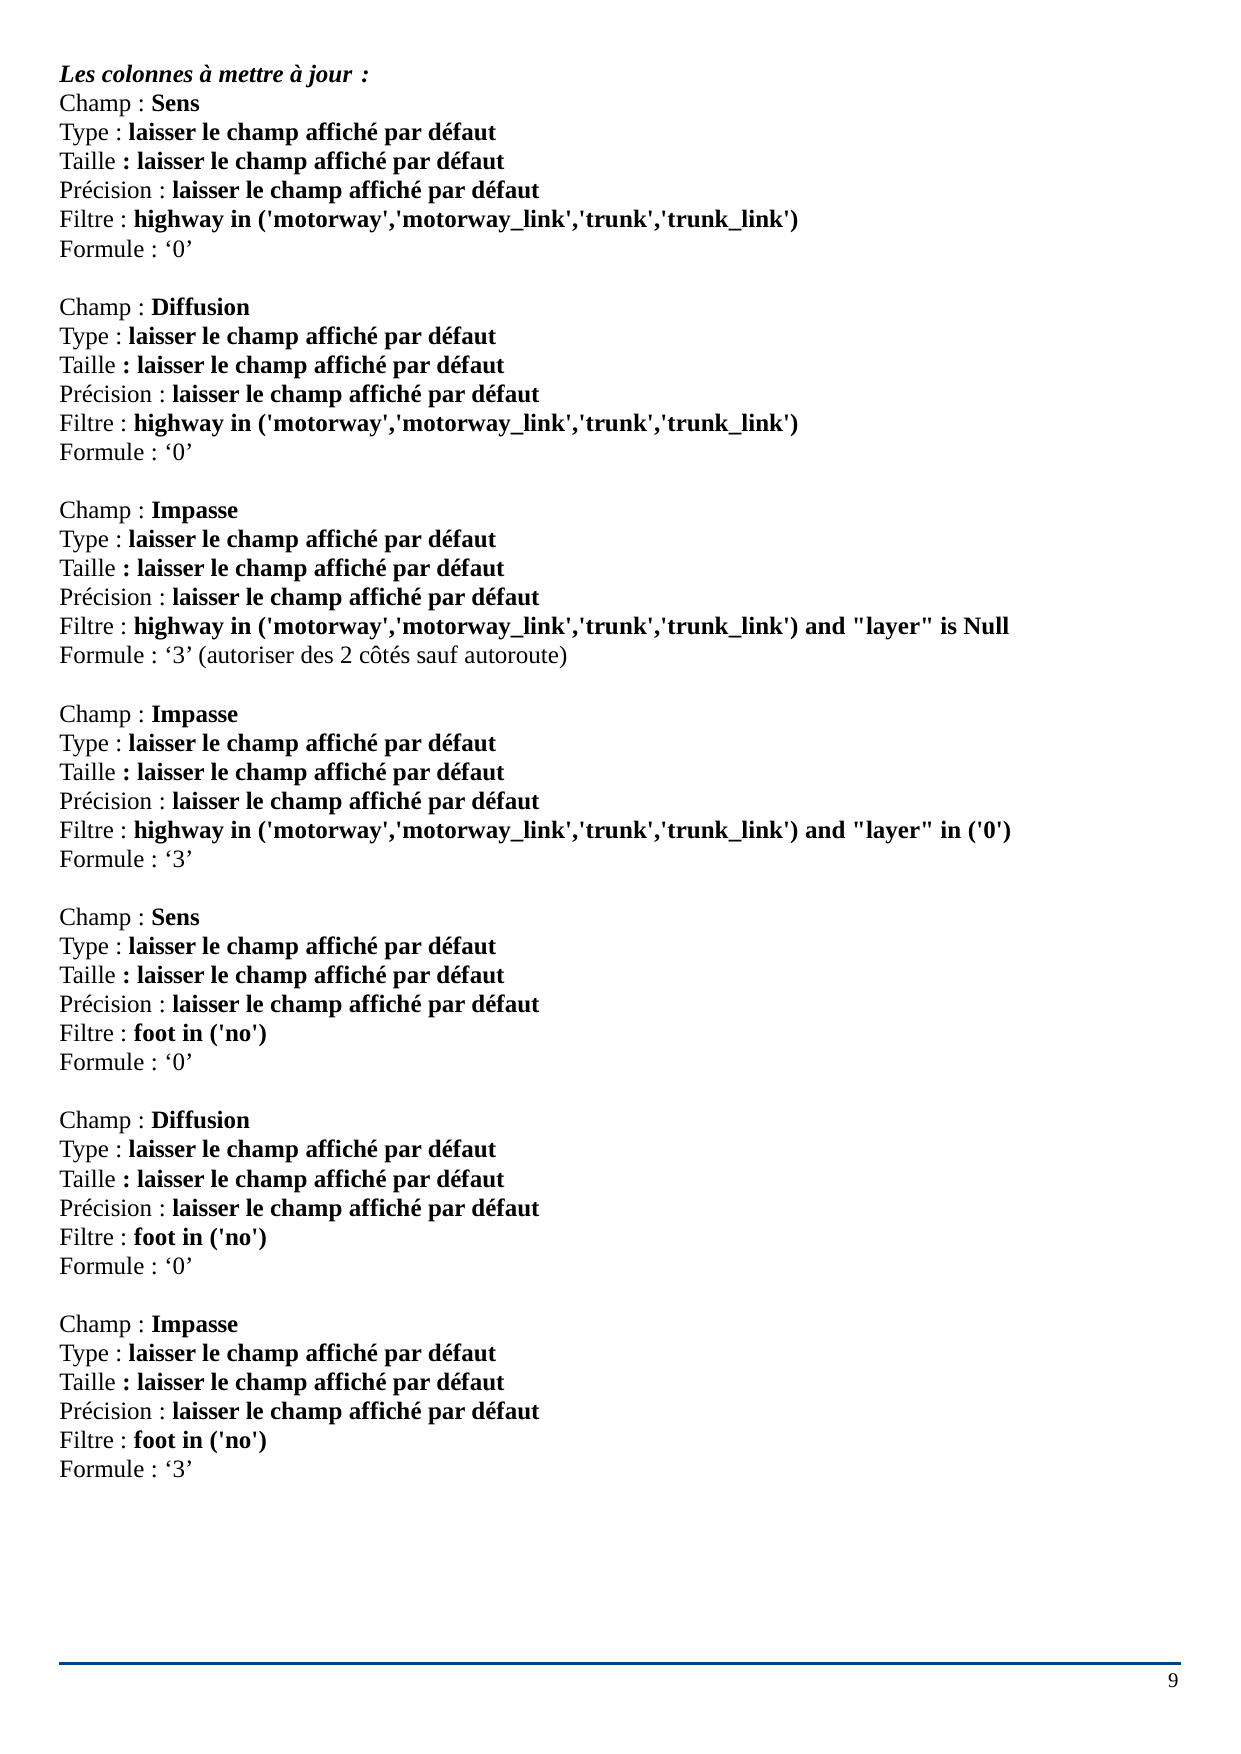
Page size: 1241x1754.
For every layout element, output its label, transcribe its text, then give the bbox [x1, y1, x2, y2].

text Type : laisser le champ affiché par défaut [59, 321, 1181, 350]
text Filtre : highway in ('motorway','motorway_link','trunk','trunk_link') [59, 204, 1181, 233]
text Précision : laisser le champ affiché par défaut [59, 786, 1181, 815]
text Champ : Impasse [59, 495, 1181, 524]
text Filtre : foot in ('no') [59, 1425, 1181, 1454]
text Précision : laisser le champ affiché par défaut [59, 1192, 1181, 1222]
text Filtre : foot in ('no') [59, 1222, 1181, 1251]
text Champ : Diffusion [59, 292, 1181, 321]
text Filtre : highway in ('motorway','motorway_link','trunk','trunk_link') and "layer" is Null [59, 611, 1181, 640]
text Taille : laisser le champ affiché par défaut [59, 146, 1181, 175]
text Champ : Diffusion [59, 1105, 1181, 1134]
text Précision : laisser le champ affiché par défaut [59, 175, 1181, 204]
text Formule : ‘0’ [59, 1047, 1181, 1076]
text Type : laisser le champ affiché par défaut [59, 524, 1181, 553]
text Taille : laisser le champ affiché par défaut [59, 553, 1181, 582]
text Précision : laisser le champ affiché par défaut [59, 989, 1181, 1018]
text Taille : laisser le champ affiché par défaut [59, 1163, 1181, 1192]
text Champ : Sens [59, 902, 1181, 931]
text Filtre : highway in ('motorway','motorway_link','trunk','trunk_link') and "layer" in ('0') [59, 815, 1181, 844]
text Formule : ‘3’ (autoriser des 2 côtés sauf autoroute) [59, 640, 1181, 669]
text Type : laisser le champ affiché par défaut [59, 1134, 1181, 1163]
text Taille : laisser le champ affiché par défaut [59, 350, 1181, 379]
text Les colonnes à mettre à jour : [59, 59, 1181, 88]
text Filtre : foot in ('no') [59, 1018, 1181, 1047]
text Champ : Sens [59, 88, 1181, 117]
text Taille : laisser le champ affiché par défaut [59, 1367, 1181, 1396]
text Formule : ‘3’ [59, 844, 1181, 873]
text Précision : laisser le champ affiché par défaut [59, 582, 1181, 611]
text Champ : Impasse [59, 698, 1181, 727]
text Taille : laisser le champ affiché par défaut [59, 757, 1181, 786]
text Précision : laisser le champ affiché par défaut [59, 1396, 1181, 1425]
text Formule : ‘0’ [59, 1251, 1181, 1280]
text Formule : ‘0’ [59, 233, 1181, 262]
text Champ : Impasse [59, 1309, 1181, 1338]
text Type : laisser le champ affiché par défaut [59, 931, 1181, 960]
text Type : laisser le champ affiché par défaut [59, 117, 1181, 146]
text Précision : laisser le champ affiché par défaut [59, 379, 1181, 408]
text Formule : ‘0’ [59, 437, 1181, 466]
text Type : laisser le champ affiché par défaut [59, 727, 1181, 757]
text Formule : ‘3’ [59, 1454, 1181, 1483]
text Filtre : highway in ('motorway','motorway_link','trunk','trunk_link') [59, 408, 1181, 437]
text Taille : laisser le champ affiché par défaut [59, 960, 1181, 989]
text Type : laisser le champ affiché par défaut [59, 1338, 1181, 1367]
